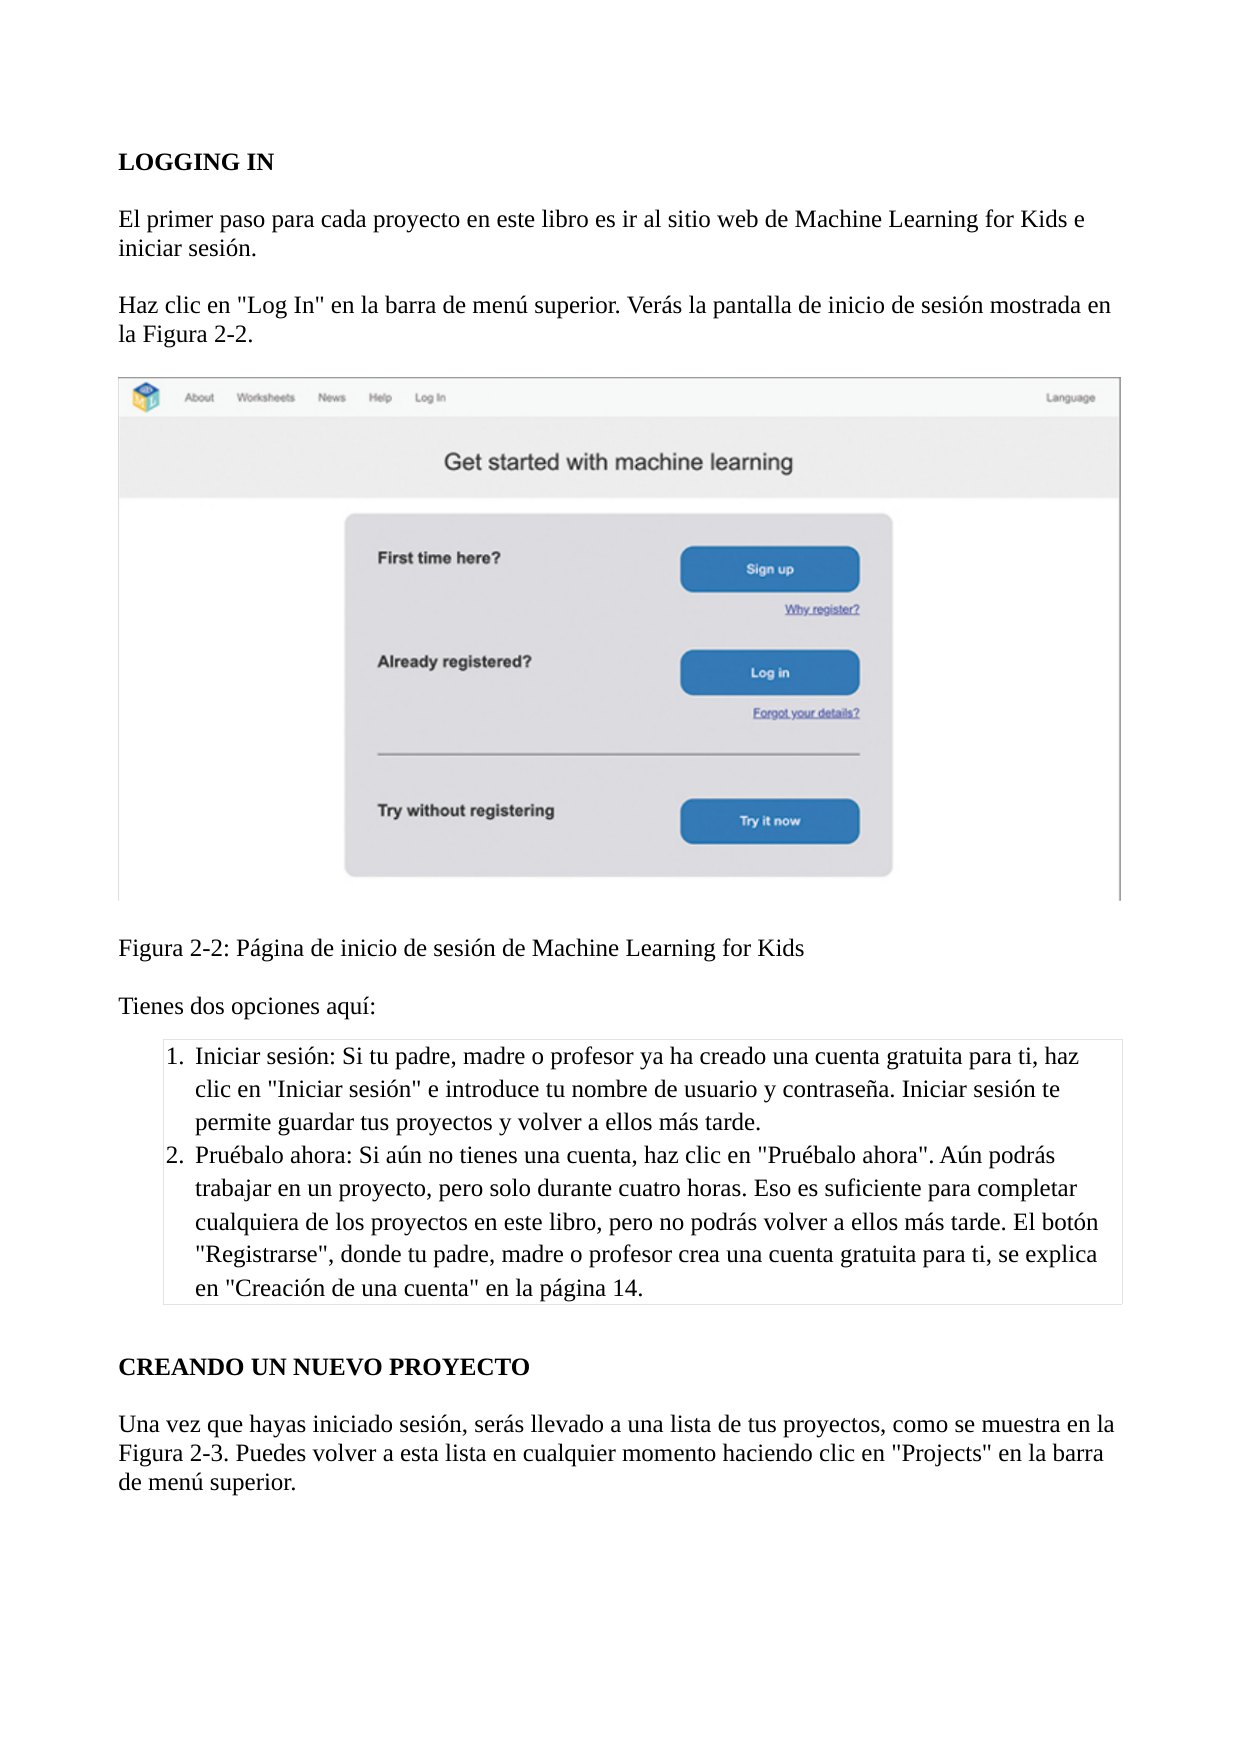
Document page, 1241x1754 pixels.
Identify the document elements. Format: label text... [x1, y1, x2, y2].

text Haz clic en "Log In" en la barra de menú superior. Verás la pantalla de inicio de sesión mostrada en la Figura 2-2. [118, 291, 1122, 348]
picture [118, 376, 1123, 905]
list Iniciar sesión: Si tu padre, madre o profesor ya ha creado una cuenta gratuita para ti, haz clic en "Iniciar sesión" e introduce tu nombre de usuario y contraseña. Iniciar sesión te permite guardar tus proyectos y volver a ellos más tarde. [164, 1040, 1122, 1136]
list Pruébalo ahora: Si aún no tienes una cuenta, haz clic en "Pruébalo ahora". Aún podrás trabajar en un proyecto, pero solo durante cuatro horas. Eso es suficiente para completar cualquiera de los proyectos en este libro, pero no podrás volver a ellos más tarde. El botón "Registrarse", donde tu padre, madre o profesor crea una cuenta gratuita para ti, se explica en "Creación de una cuenta" en la página 14. [164, 1137, 1122, 1304]
text LOGGING IN [118, 147, 1122, 176]
text CREANDO UN NUEVO PROYECTO [118, 1352, 1122, 1381]
text Tienes dos opciones aquí: [118, 991, 1122, 1019]
text Figura 2-2: Página de inicio de sesión de Machine Learning for Kids [118, 933, 1122, 962]
text Una vez que hayas iniciado sesión, serás llevado a una lista de tus proyectos, como se muestra en la Figura 2-3. Puedes volver a esta lista en cualquier momento haciendo clic en "Projects" en la barra de menú superior. [118, 1409, 1122, 1496]
text El primer paso para cada proyecto en este libro es ir al sitio web de Machine Learning for Kids e iniciar sesión. [118, 204, 1122, 262]
